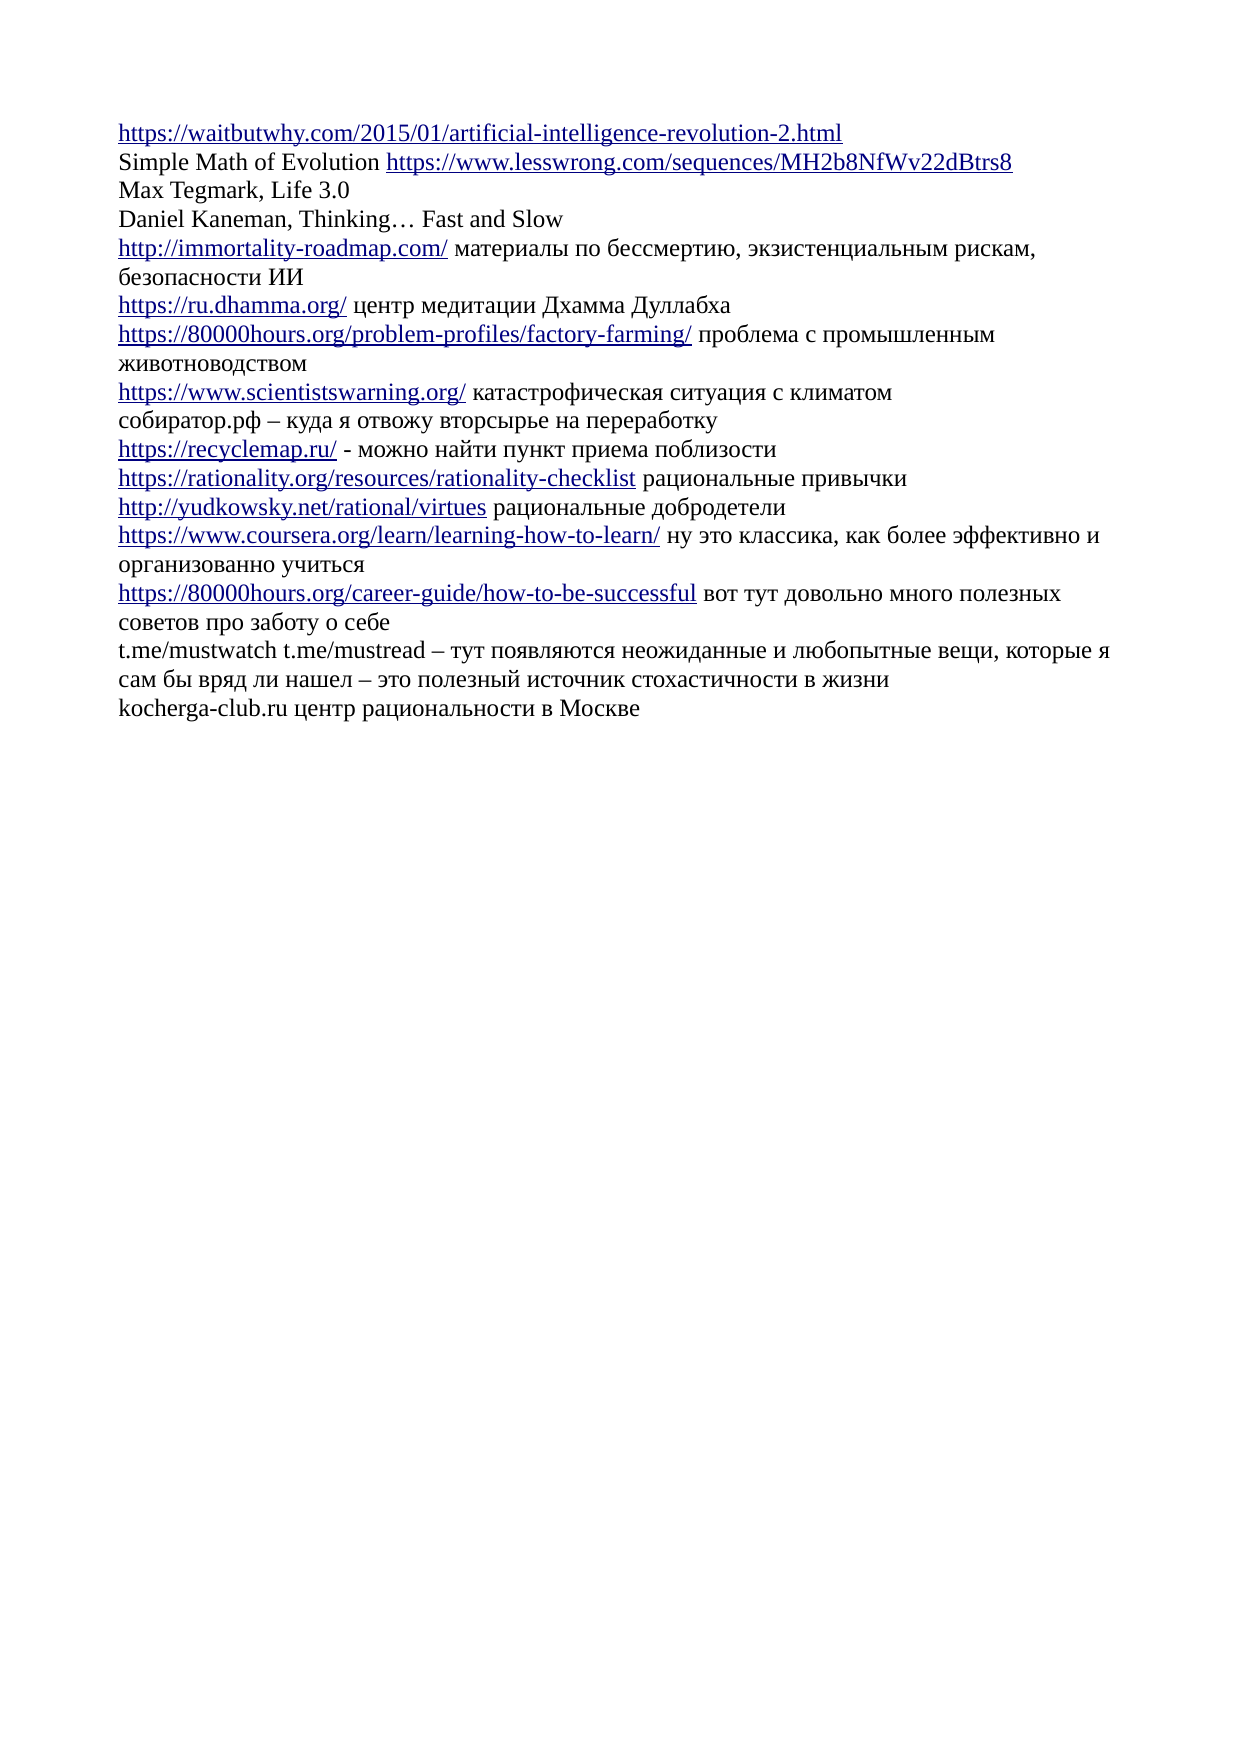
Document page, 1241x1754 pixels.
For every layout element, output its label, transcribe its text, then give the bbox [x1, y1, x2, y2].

text kocherga-club.ru центр рациональности в Москве [118, 693, 1122, 722]
text собиратор.рф – куда я отвожу вторсырье на переработку [118, 406, 1122, 434]
text Max Tegmark, Life 3.0 [118, 176, 1122, 204]
text Simple Math of Evolution https://www.lesswrong.com/sequences/MH2b8NfWv22dBtrs8 [118, 147, 1122, 176]
text https://www.scientistswarning.org/ катастрофическая ситуация с климатом [118, 377, 1122, 406]
text https://80000hours.org/problem-profiles/factory-farming/ проблема с промышленным животноводством [118, 319, 1122, 377]
text https://waitbutwhy.com/2015/01/artificial-intelligence-revolution-2.html [118, 118, 1122, 147]
text http://yudkowsky.net/rational/virtues рациональные добродетели [118, 492, 1122, 521]
text https://80000hours.org/career-guide/how-to-be-successful вот тут довольно много полезных советов про заботу о себе [118, 578, 1122, 636]
text https://recyclemap.ru/ - можно найти пункт приема поблизости [118, 434, 1122, 463]
text https://www.coursera.org/learn/learning-how-to-learn/ ну это классика, как более эффективно и организованно учиться [118, 521, 1122, 578]
text https://rationality.org/resources/rationality-checklist рациональные привычки [118, 463, 1122, 492]
text Daniel Kaneman, Thinking… Fast and Slow [118, 204, 1122, 233]
text https://ru.dhamma.org/ центр медитации Дхамма Дуллабха [118, 291, 1122, 319]
text http://immortality-roadmap.com/ материалы по бессмертию, экзистенциальным рискам, безопасности ИИ [118, 233, 1122, 291]
text t.me/mustwatch t.me/mustread – тут появляются неожиданные и любопытные вещи, которые я сам бы вряд ли нашел – это полезный источник стохастичности в жизни [118, 636, 1122, 693]
